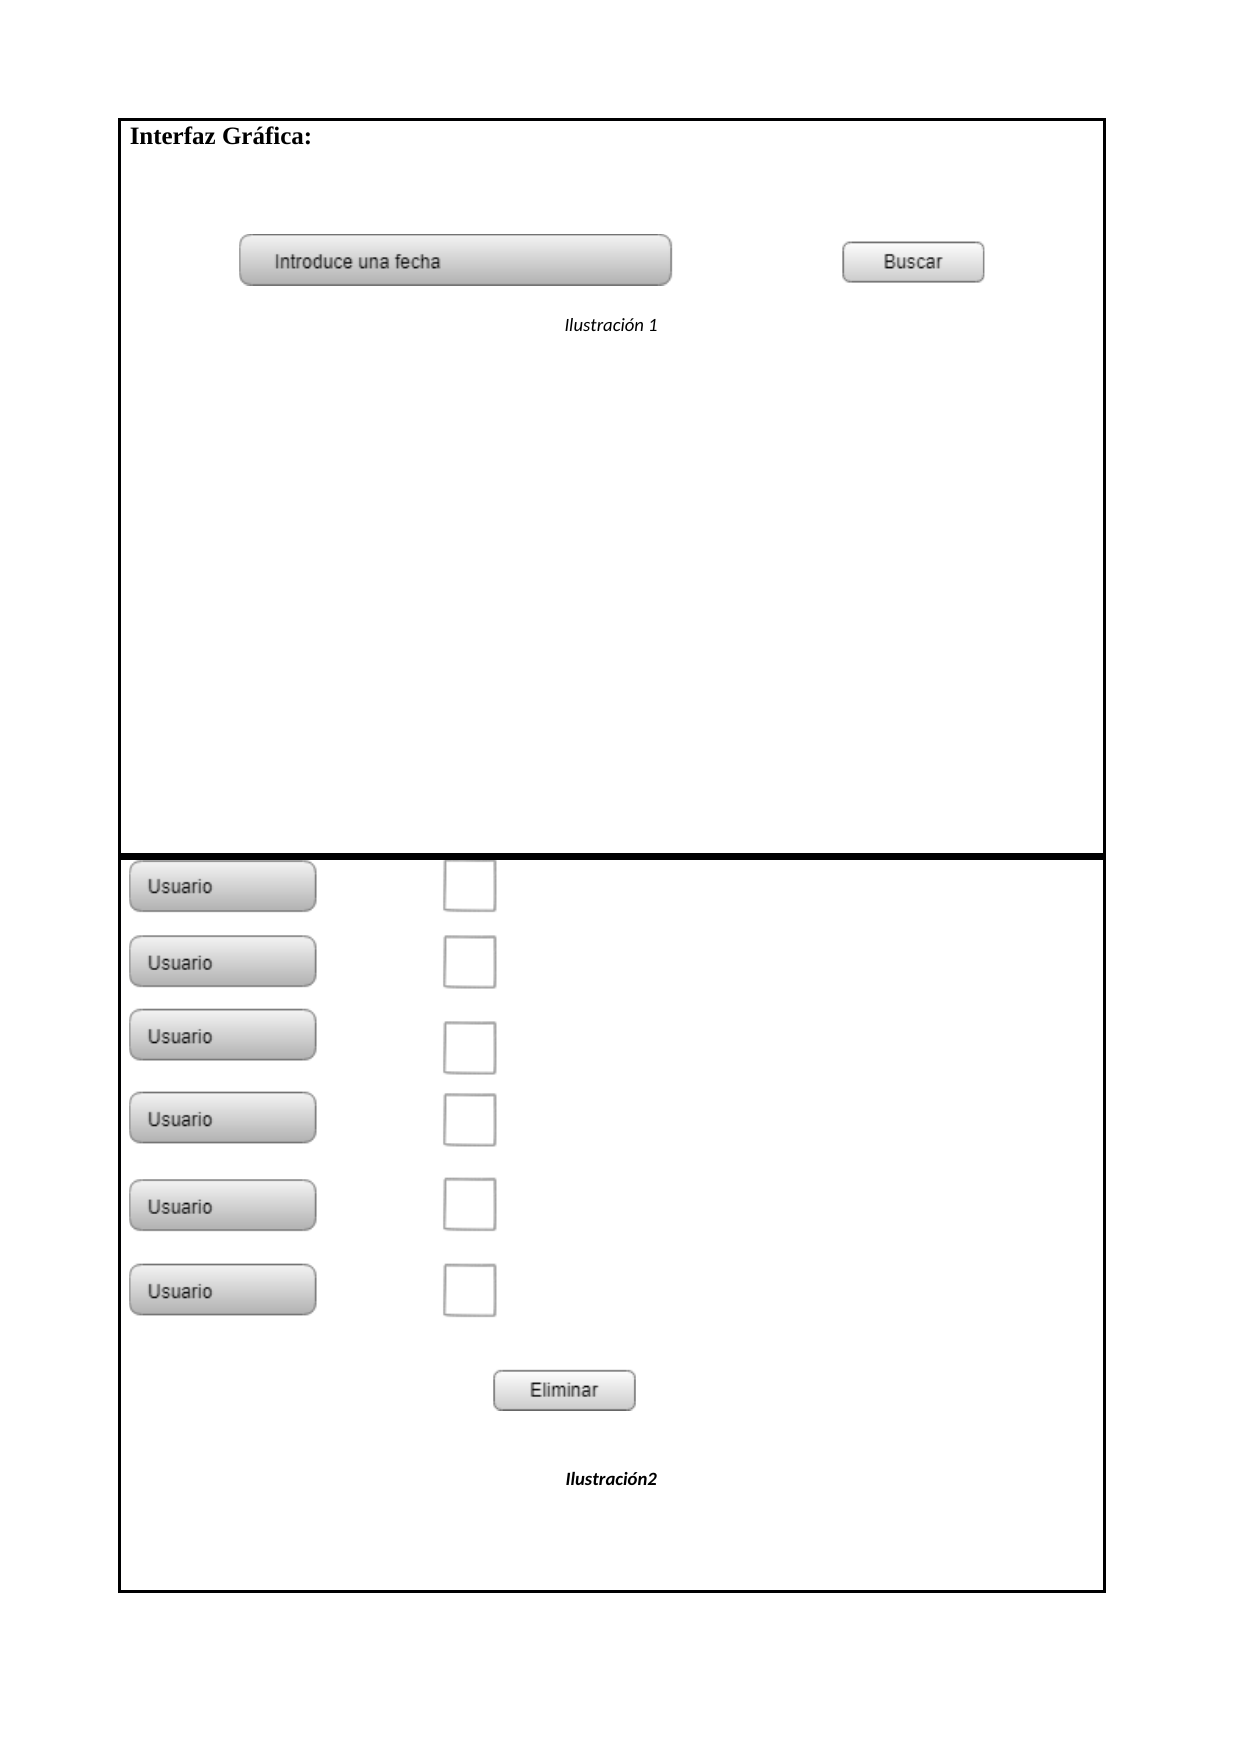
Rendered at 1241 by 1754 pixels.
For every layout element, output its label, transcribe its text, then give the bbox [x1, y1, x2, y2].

table_cell Ilustración2 [121, 860, 1103, 1590]
table_cell Interfaz Gráfica: Ilustración 1 [121, 121, 1103, 853]
